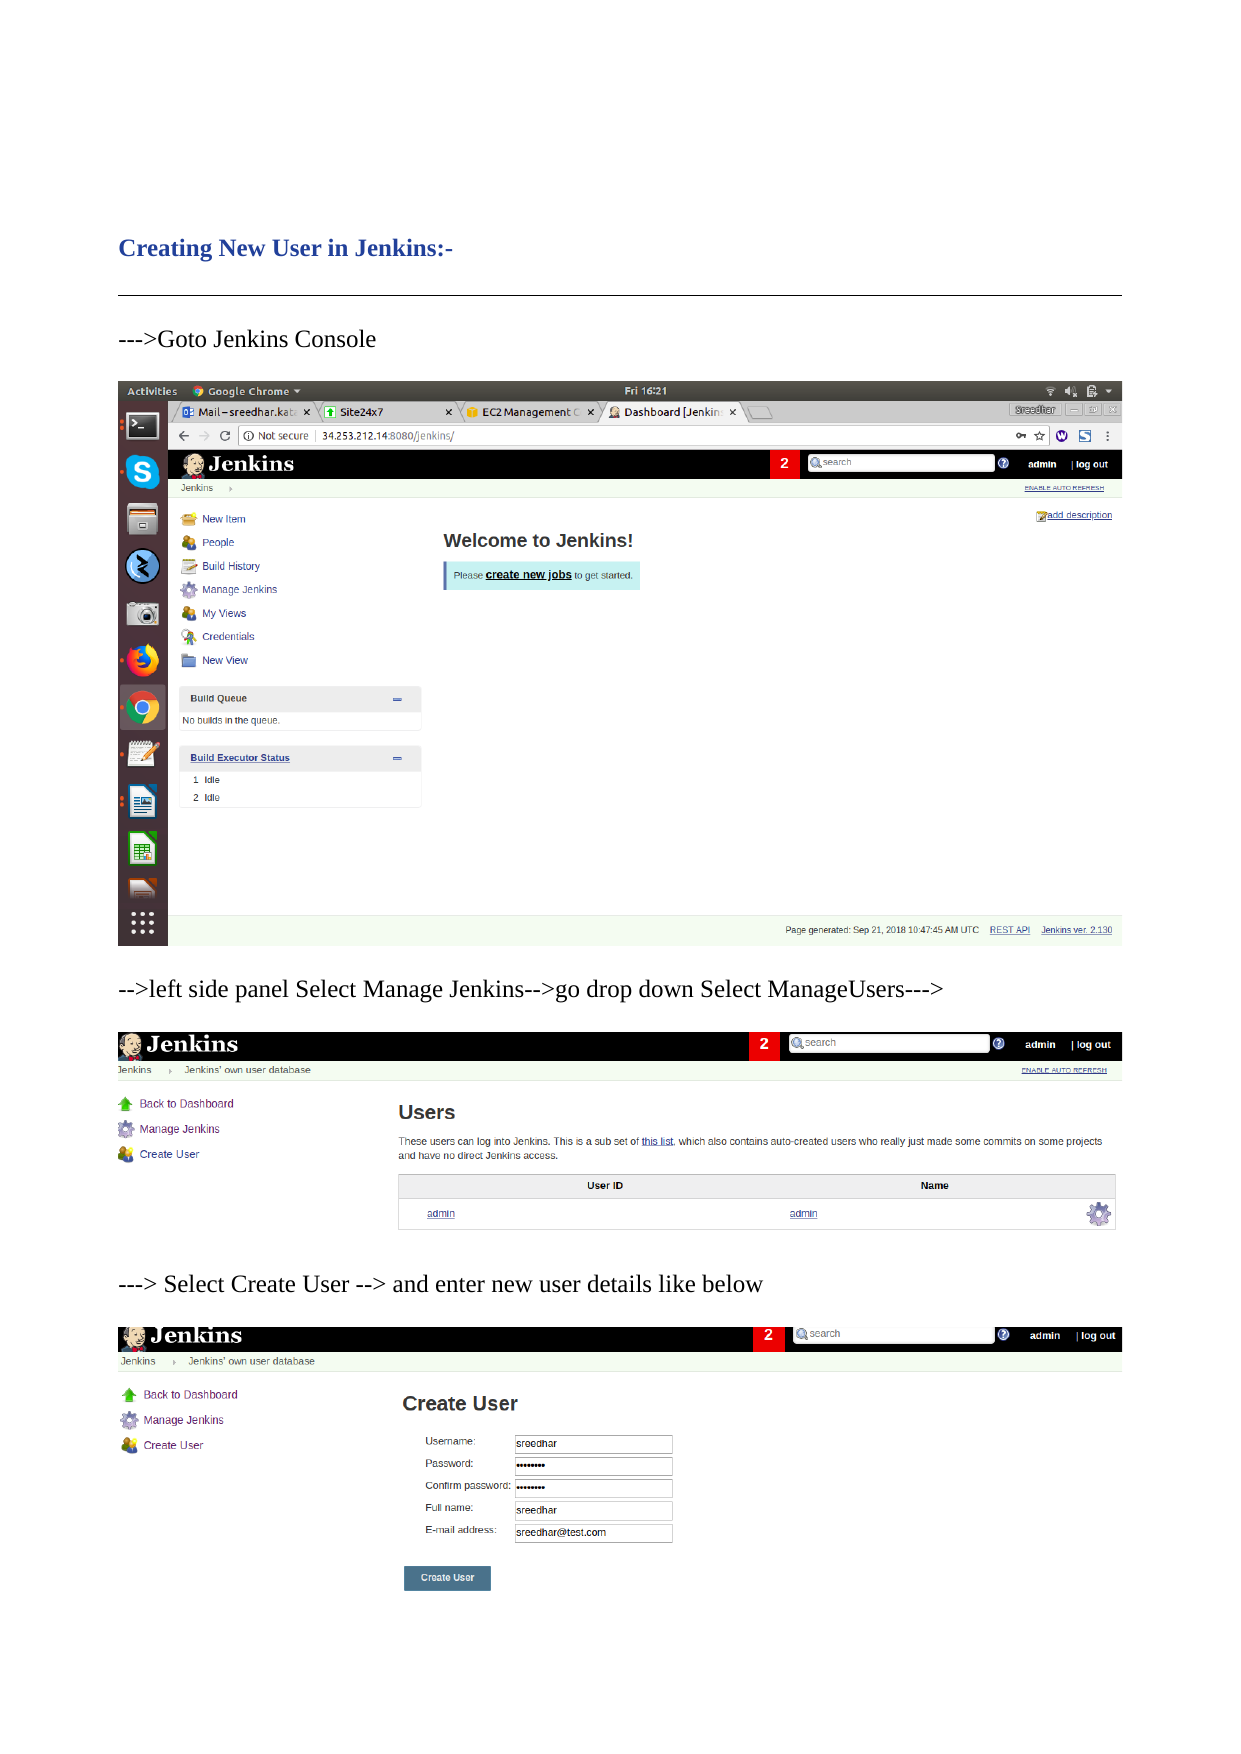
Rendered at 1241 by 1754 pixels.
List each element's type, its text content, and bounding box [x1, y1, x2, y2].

text Creating New User in Jenkins:- [118, 233, 1122, 262]
text --->Goto Jenkins Console [118, 324, 1122, 353]
picture [118, 381, 1123, 946]
text -->left side panel Select Manage Jenkins-->go drop down Select ManageUsers---> [118, 974, 1122, 1003]
picture [118, 1327, 1123, 1601]
picture [118, 1032, 1123, 1241]
text ---> Select Create User --> and enter new user details like below [118, 1269, 1122, 1298]
